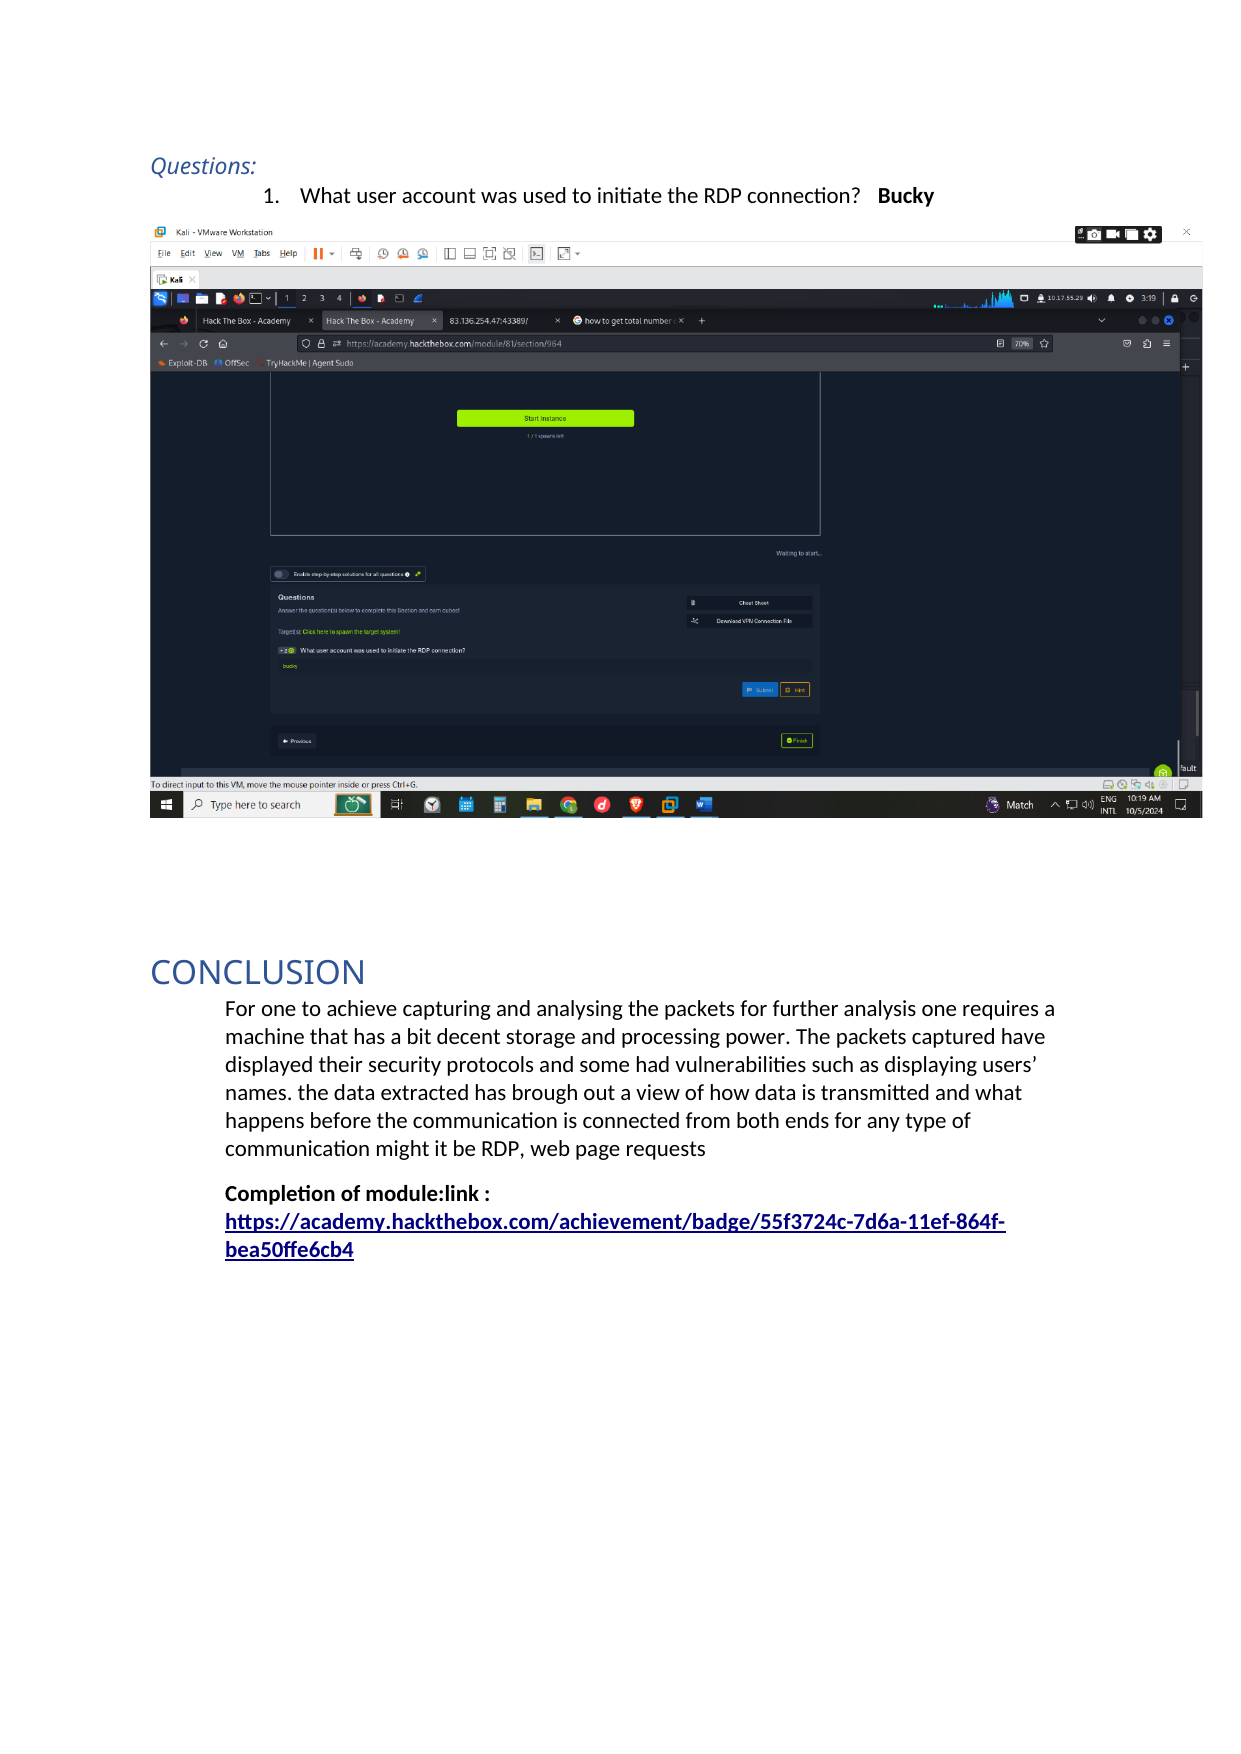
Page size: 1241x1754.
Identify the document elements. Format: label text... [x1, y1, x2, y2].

subtitle CONCLUSION [150, 949, 1090, 994]
list What user account was used to initiate the RDP connection? Bucky [262, 181, 1090, 209]
text Completion of module:link : https://academy.hackthebox.com/achievement/badge/55f3724c-7d6a-11ef-864f-bea50ffe6cb4 [225, 1179, 1090, 1263]
text For one to achieve capturing and analysing the packets for further analysis one requires a machine that has a bit decent storage and processing power. The packets captured have displayed their security protocols and some had vulnerabilities such as displaying users’ names. the data extracted has brough out a view of how data is transmitted and what happens before the communication is connected from both ends for any type of communication might it be RDP, web page requests [225, 994, 1090, 1162]
subtitle Questions: [150, 150, 1090, 181]
